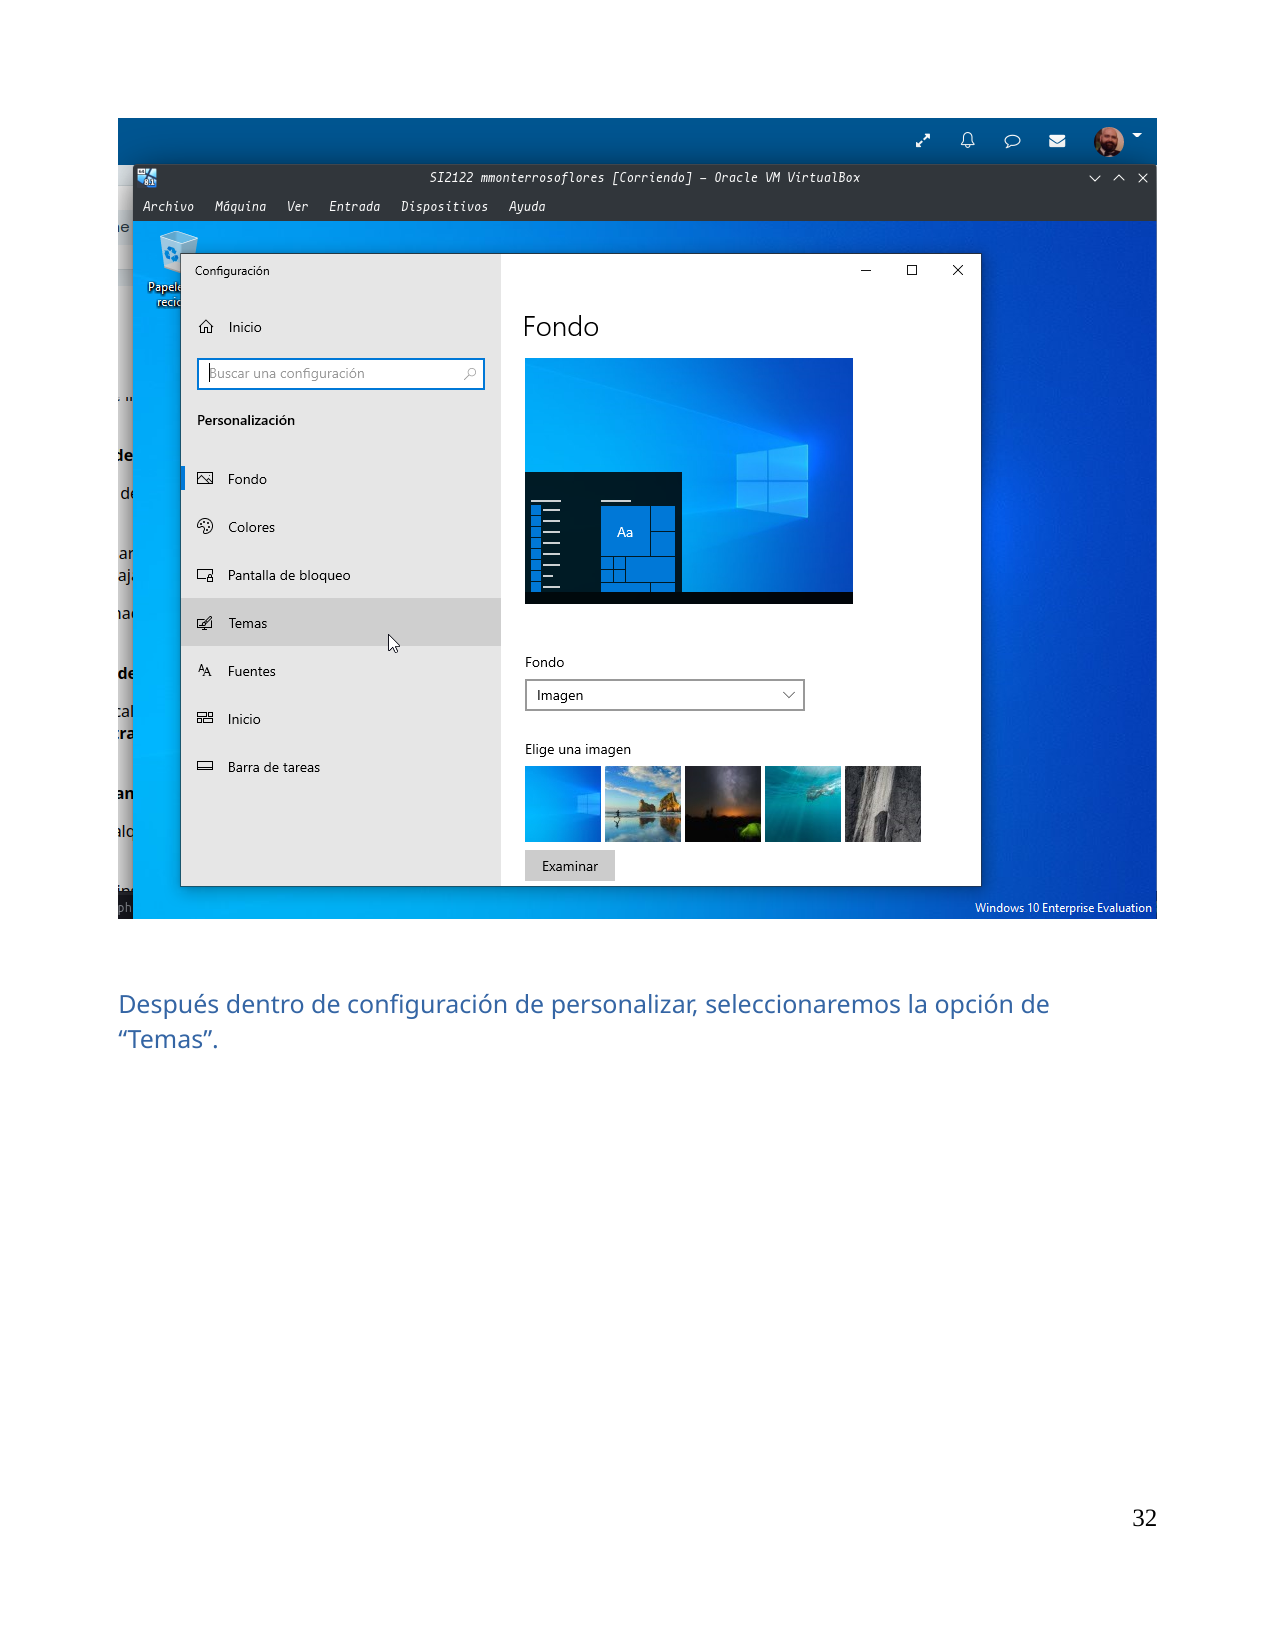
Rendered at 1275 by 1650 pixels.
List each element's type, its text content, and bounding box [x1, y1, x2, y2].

picture [118, 118, 1157, 919]
table_header [118, 919, 1157, 953]
text Después dentro de configuración de personalizar, seleccionaremos la opción de “Temas”. [118, 987, 1157, 1055]
